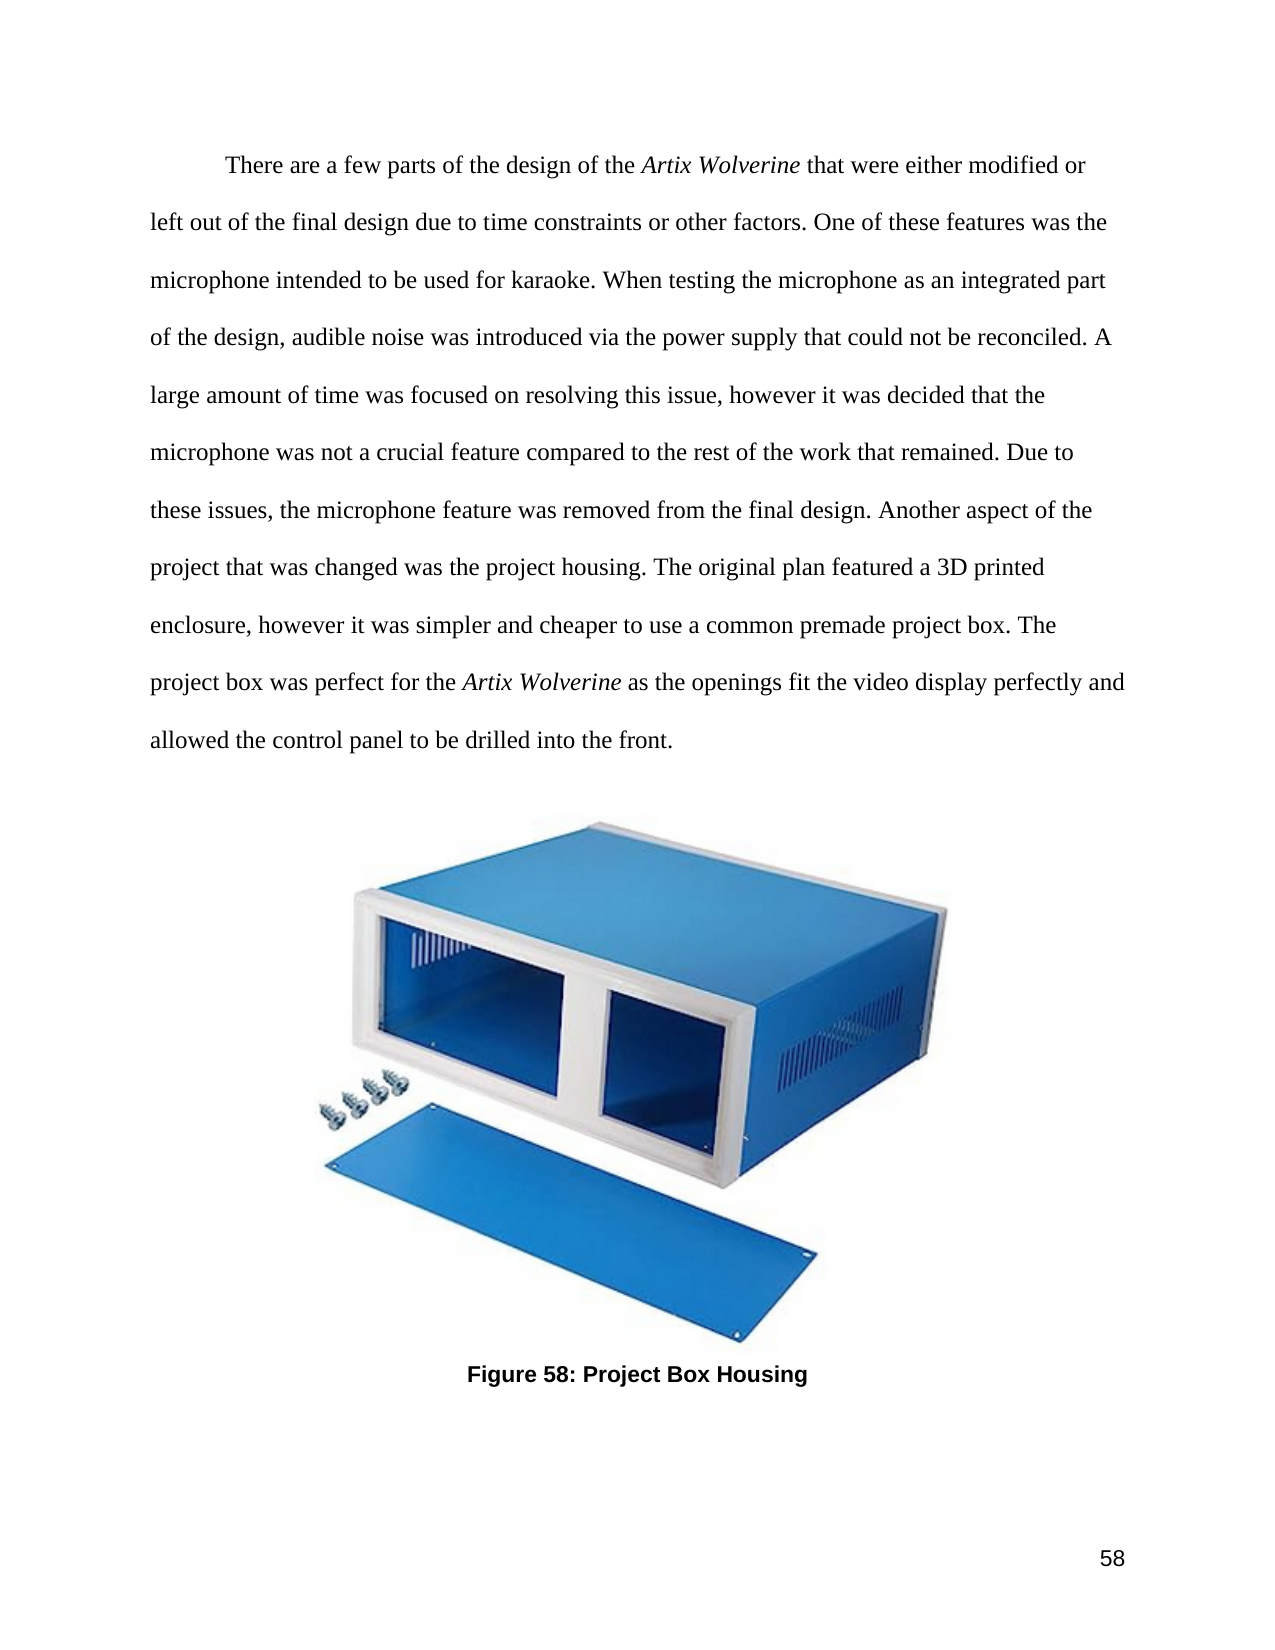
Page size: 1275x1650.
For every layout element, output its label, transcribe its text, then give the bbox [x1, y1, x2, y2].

text Figure 58: Project Box Housing [150, 1361, 1125, 1387]
text There are a few parts of the design of the Artix Wolverine that were either modified or left out of the final design due to time constraints or other factors. One of these features was the microphone intended to be used for karaoke. When testing the microphone as an integrated part of the design, audible noise was introduced via the power supply that could not be reconciled. A large amount of time was focused on resolving this issue, however it was decided that the microphone was not a crucial feature compared to the rest of the work that remained. Due to these issues, the microphone feature was removed from the final design. Another aspect of the project that was changed was the project housing. The original plan featured a 3D printed enclosure, however it was simpler and cheaper to use a common premade project box. The project box was perfect for the Artix Wolverine as the openings fit the video display perfectly and allowed the control panel to be drilled into the front. [150, 150, 1125, 754]
picture [312, 782, 963, 1359]
